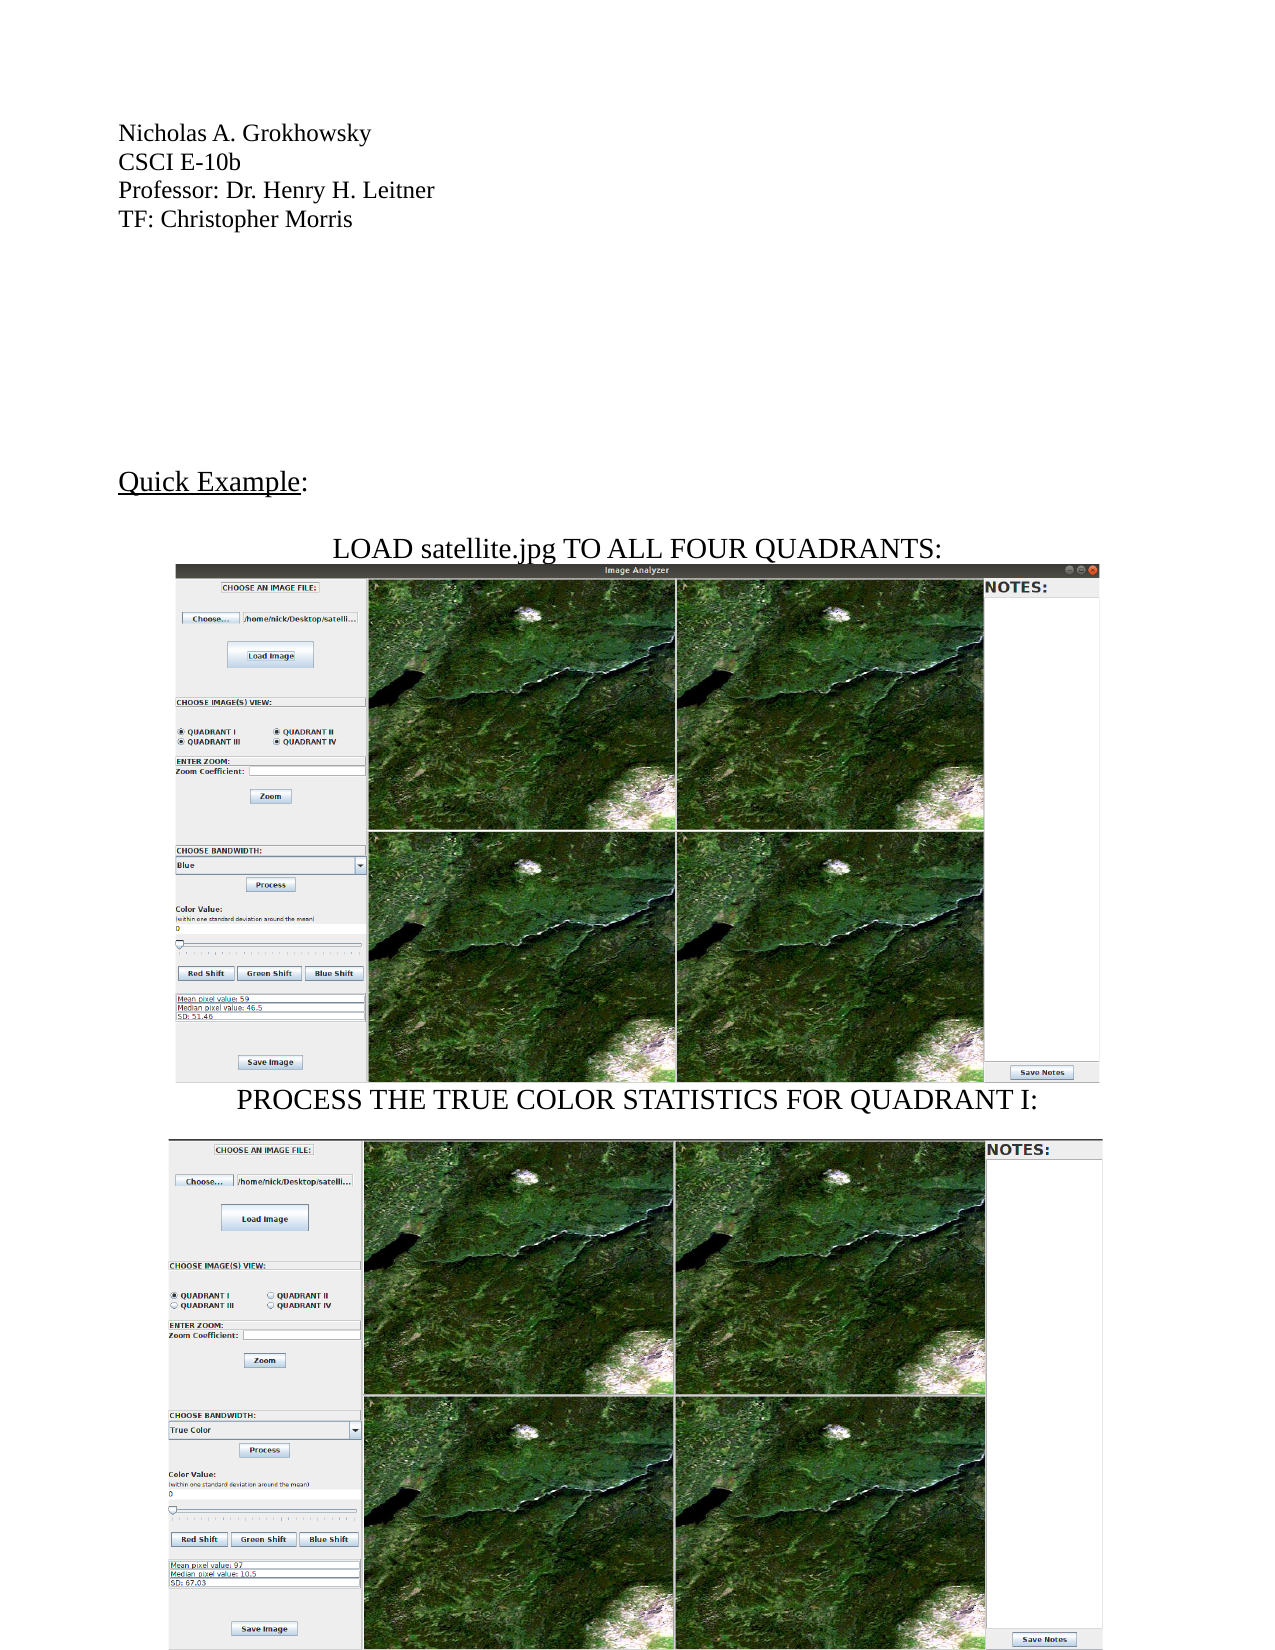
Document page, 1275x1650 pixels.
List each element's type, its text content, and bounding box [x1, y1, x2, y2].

text LOAD satellite.jpg TO ALL FOUR QUADRANTS: [118, 531, 1157, 564]
picture [168, 1139, 1103, 1650]
text PROCESS THE TRUE COLOR STATISTICS FOR QUADRANT I: [118, 766, 1157, 1116]
text Quick Example: [118, 464, 1157, 497]
picture [175, 564, 1100, 1083]
